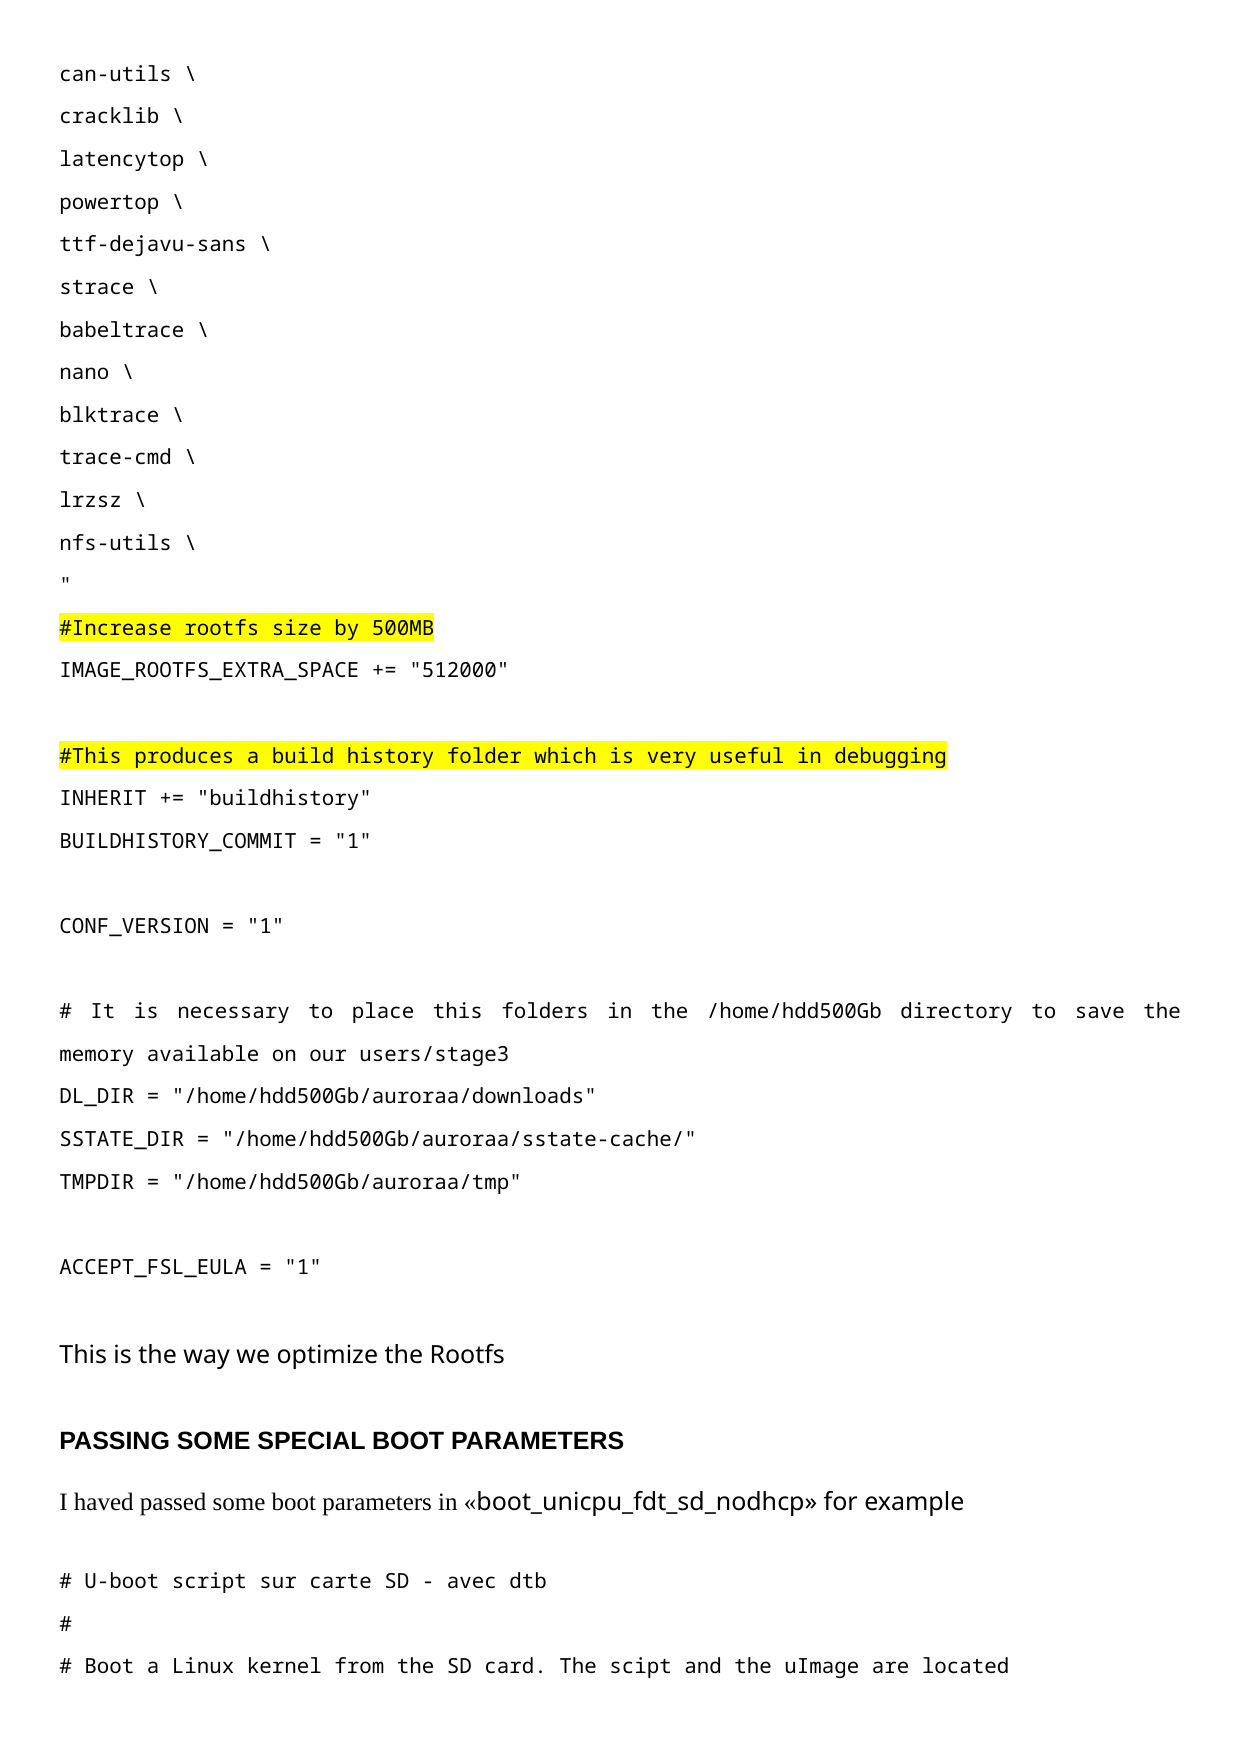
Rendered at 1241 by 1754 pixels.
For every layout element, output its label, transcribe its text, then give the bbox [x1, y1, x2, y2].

text IMAGE_ROOTFS_EXTRA_SPACE += "512000" [59, 656, 1181, 684]
text babeltrace \ [59, 315, 1181, 343]
text lrzsz \ [59, 485, 1181, 513]
text BUILDHISTORY_COMMIT = "1" [59, 826, 1181, 854]
text This is the way we optimize the Rootfs [59, 1337, 1181, 1371]
text " [59, 570, 1181, 599]
text can-utils \ [59, 59, 1181, 87]
text #This produces a build history folder which is very useful in debugging [59, 741, 1181, 769]
text #Increase rootfs size by 500MB [59, 613, 1181, 641]
text SSTATE_DIR = "/home/hdd500Gb/auroraa/sstate-cache/" [59, 1124, 1181, 1153]
text latencytop \ [59, 144, 1181, 173]
text TMPDIR = "/home/hdd500Gb/auroraa/tmp" [59, 1167, 1181, 1195]
text # U-boot script sur carte SD - avec dtb [59, 1566, 1181, 1595]
subtitle PASSING SOME SPECIAL BOOT PARAMETERS [59, 1426, 1181, 1455]
text trace-cmd \ [59, 442, 1181, 471]
text # It is necessary to place this folders in the /home/hdd500Gb directory to save the memory available on our users/stage3 [59, 996, 1181, 1067]
text ttf-dejavu-sans \ [59, 229, 1181, 258]
text # [59, 1609, 1181, 1637]
text # Boot a Linux kernel from the SD card. The scipt and the uImage are located [59, 1652, 1181, 1680]
text INHERIT += "buildhistory" [59, 783, 1181, 812]
text cracklib \ [59, 102, 1181, 130]
text I haved passed some boot parameters in «boot_unicpu_fdt_sd_nodhcp» for example [59, 1484, 1181, 1518]
text DL_DIR = "/home/hdd500Gb/auroraa/downloads" [59, 1082, 1181, 1110]
text nfs-utils \ [59, 528, 1181, 556]
text ACCEPT_FSL_EULA = "1" [59, 1252, 1181, 1280]
text blktrace \ [59, 400, 1181, 428]
text CONF_VERSION = "1" [59, 911, 1181, 939]
text nano \ [59, 357, 1181, 386]
text strace \ [59, 272, 1181, 301]
text powertop \ [59, 187, 1181, 215]
